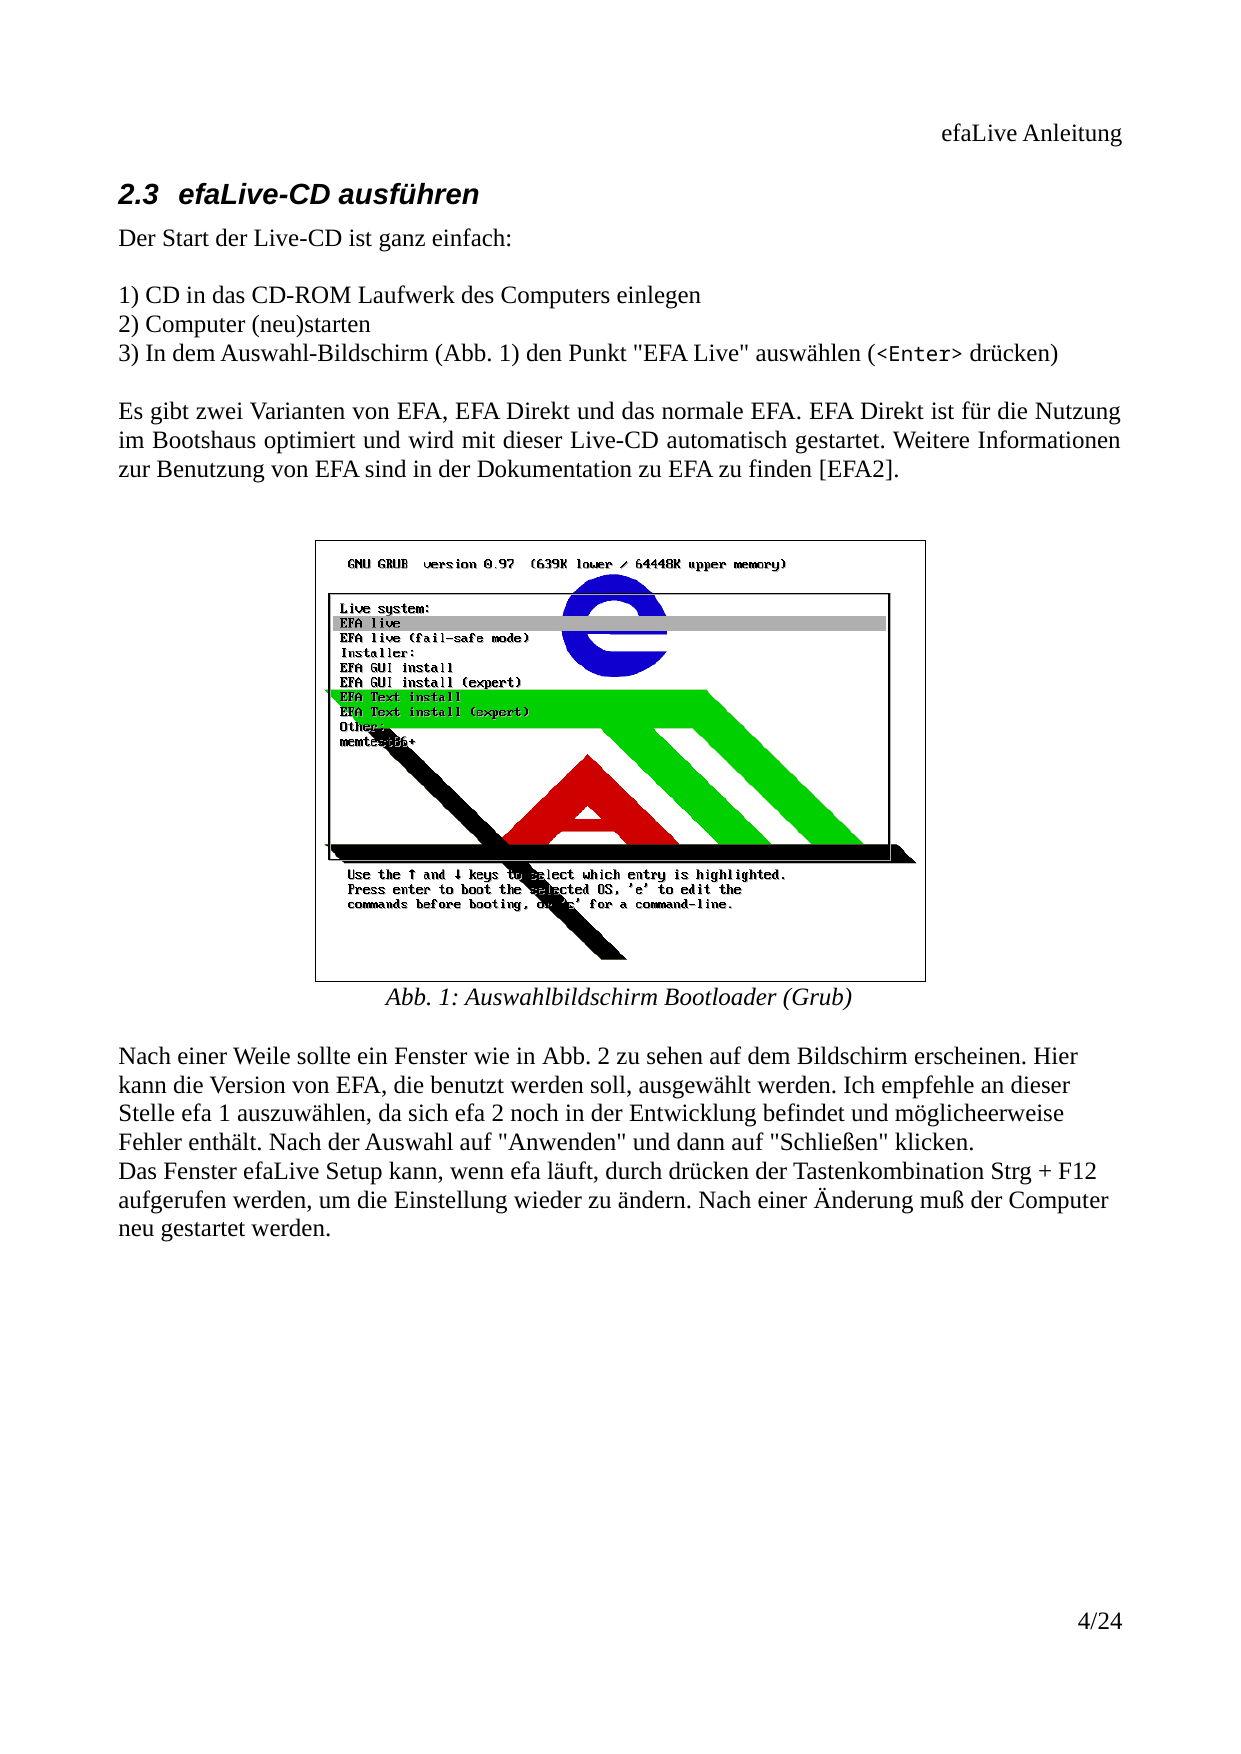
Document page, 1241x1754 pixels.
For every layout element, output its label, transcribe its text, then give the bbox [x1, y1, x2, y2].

text Das Fenster efaLive Setup kann, wenn efa läuft, durch drücken der Tastenkombination Strg + F12 aufgerufen werden, um die Einstellung wieder zu ändern. Nach einer Änderung muß der Computer neu gestartet werden. [118, 1156, 1122, 1242]
picture [318, 544, 922, 979]
subtitle efaLive-CD ausführen [118, 177, 1122, 211]
text Es gibt zwei Varianten von EFA, EFA Direkt und das normale EFA. EFA Direkt ist für die Nutzung im Bootshaus optimiert und wird mit dieser Live-CD automatisch gestartet. Weitere Informationen zur Benutzung von EFA sind in der Dokumentation zu EFA zu finden [EFA2]. [118, 396, 1122, 483]
text Nach einer Weile sollte ein Fenster wie in Abb. 2 zu sehen auf dem Bildschirm erscheinen. Hier kann die Version von EFA, die benutzt werden soll, ausgewählt werden. Ich empfehle an dieser Stelle efa 1 auszuwählen, da sich efa 2 noch in der Entwicklung befindet und möglicheerweise Fehler enthält. Nach der Auswahl auf "Anwenden" und dann auf "Schließen" klicken. [118, 1041, 1122, 1156]
text 3) In dem Auswahl-Bildschirm (Abb. 1) den Punkt "EFA Live" auswählen (<Enter> drücken) [118, 338, 1122, 368]
text 2) Computer (neu)starten [118, 309, 1122, 338]
text Abb. 1: Auswahlbildschirm Bootloader (Grub) [265, 541, 975, 1011]
text 1) CD in das CD-ROM Laufwerk des Computers einlegen [118, 281, 1122, 309]
text Der Start der Live-CD ist ganz einfach: [118, 223, 1122, 252]
